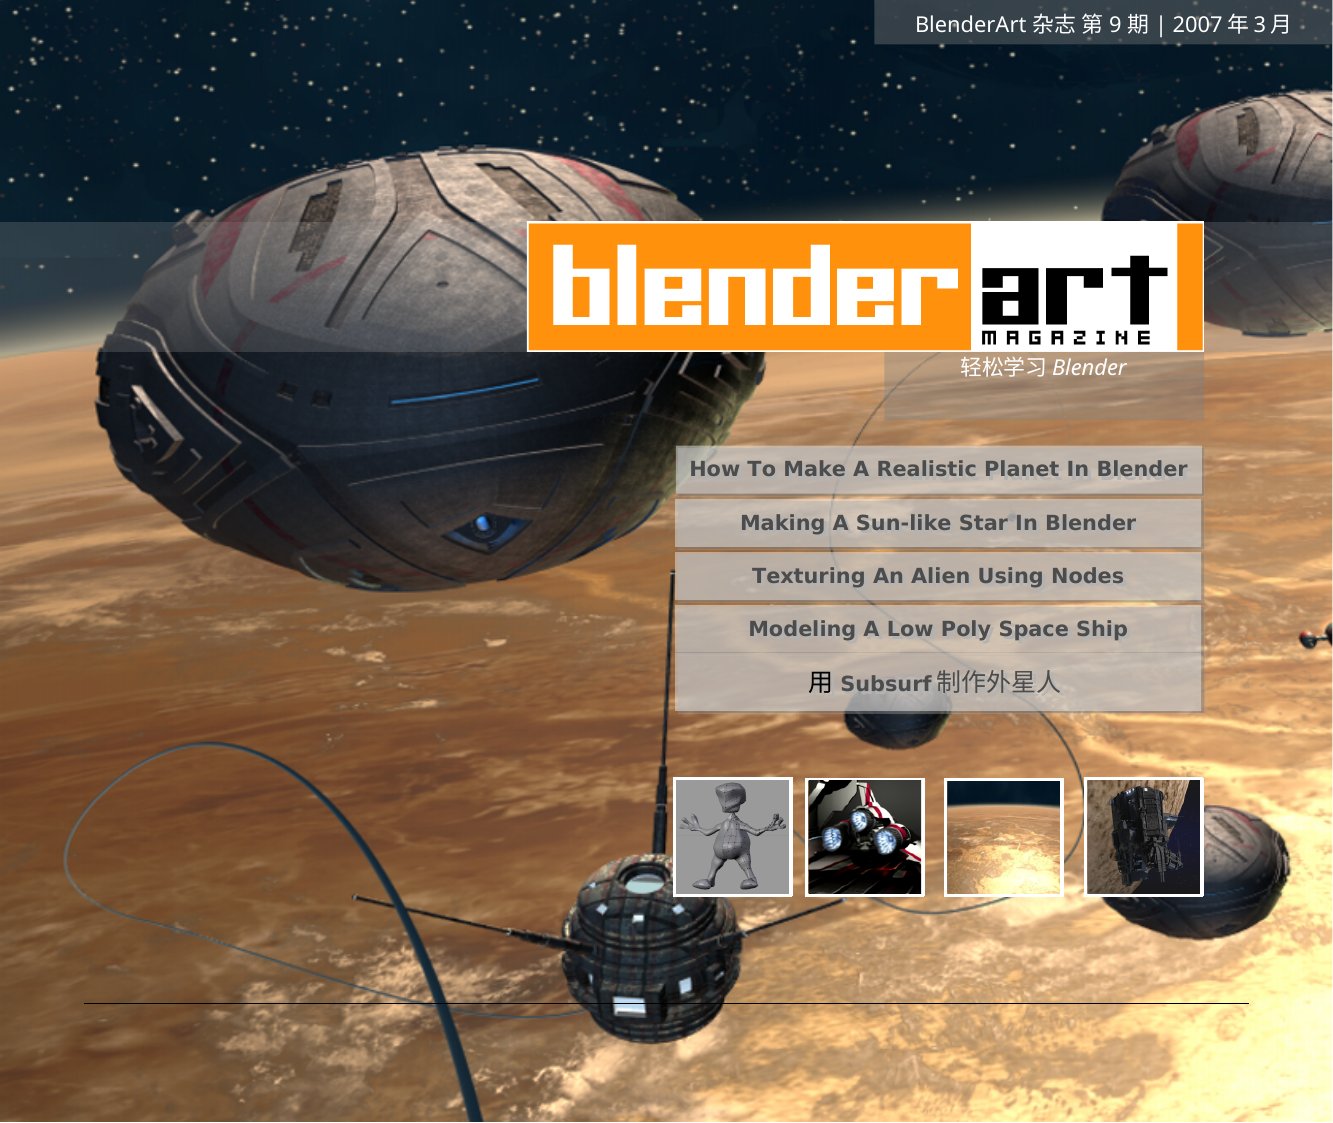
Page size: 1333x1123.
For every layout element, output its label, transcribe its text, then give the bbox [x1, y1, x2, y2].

text BlenderArt 杂志 第 9 期 | 2007年3月 [874, 8, 1332, 38]
picture [0, 0, 1333, 1122]
text 轻松学习Blender [884, 352, 1204, 382]
